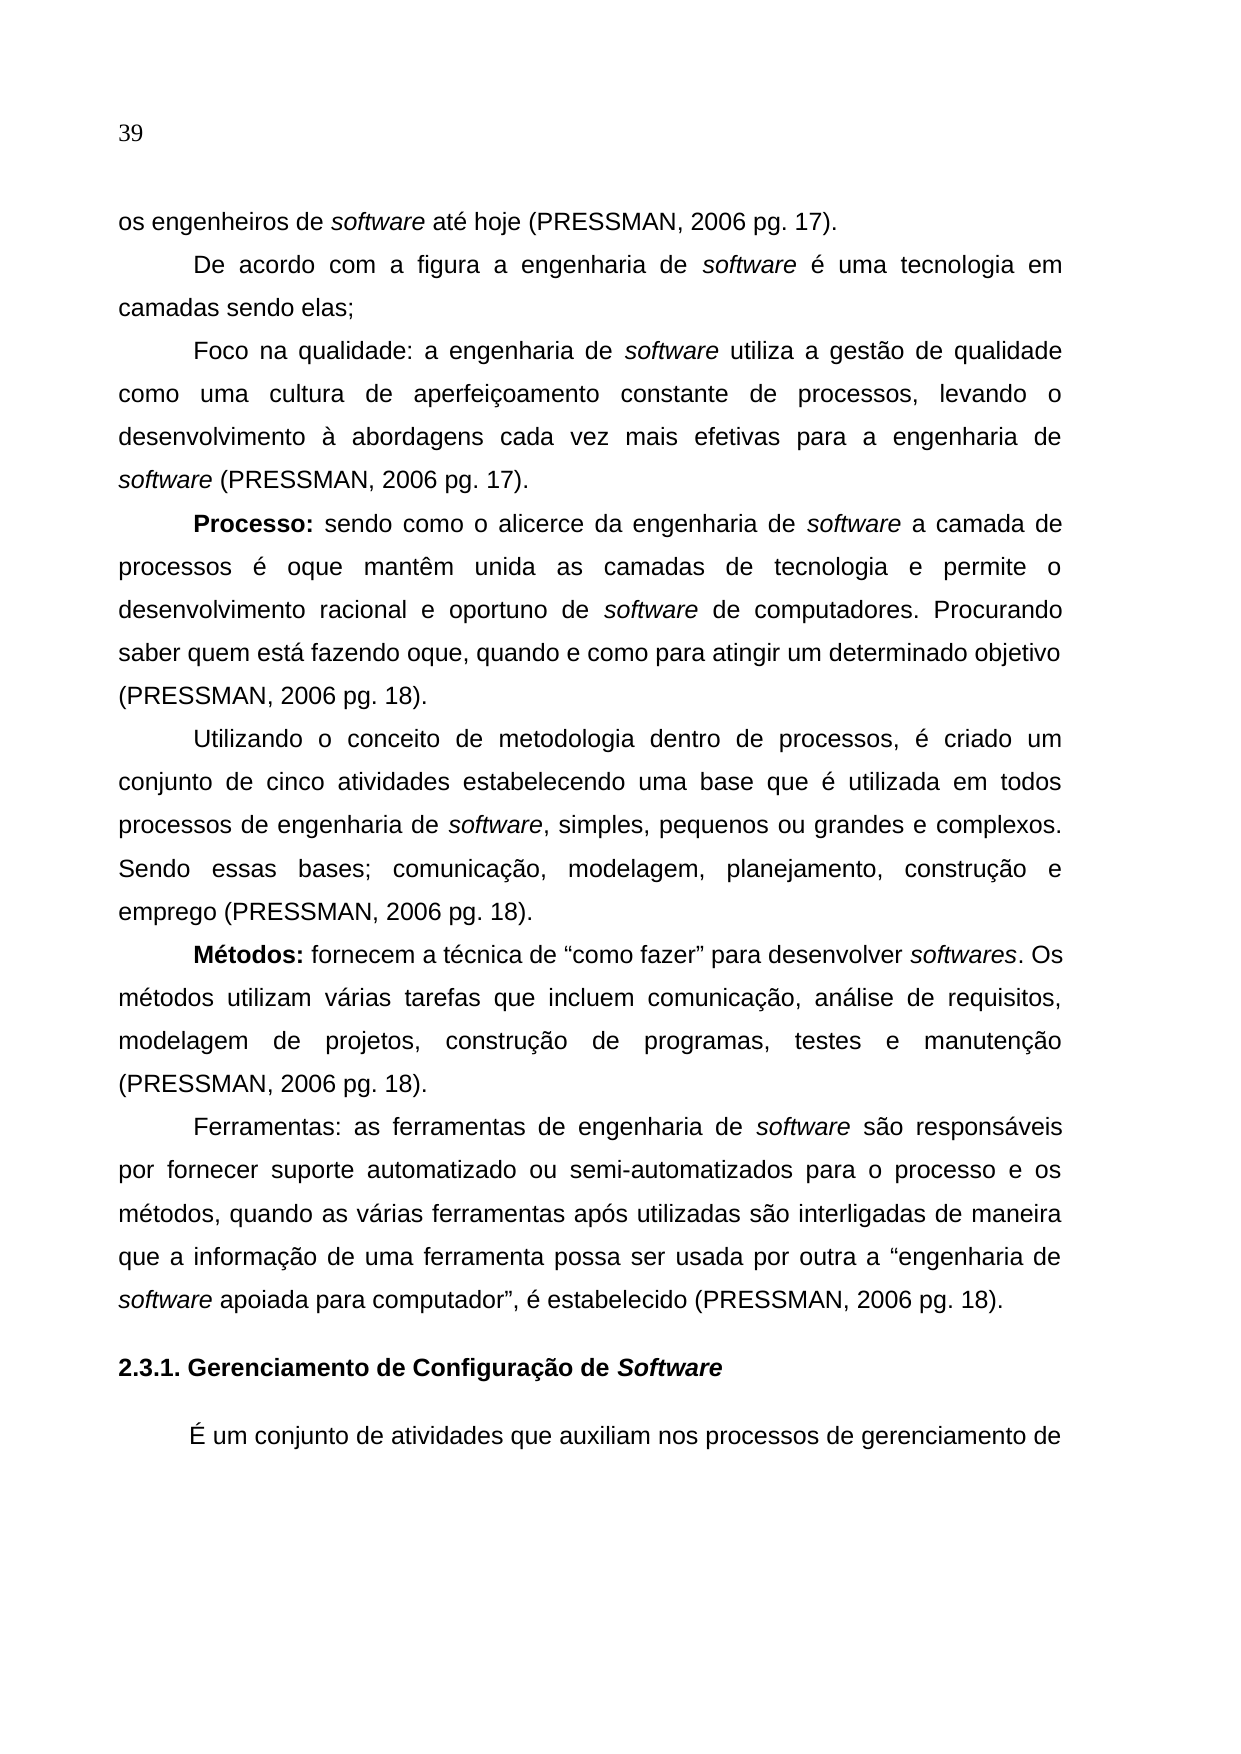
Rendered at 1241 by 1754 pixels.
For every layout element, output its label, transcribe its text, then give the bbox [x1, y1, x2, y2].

text os engenheiros de software até hoje (PRESSMAN, 2006 pg. 17). [118, 207, 1063, 235]
text É um conjunto de atividades que auxiliam nos processos de gerenciamento de [118, 1421, 1063, 1449]
text De acordo com a figura a engenharia de software é uma tecnologia em camadas sendo elas; [118, 250, 1063, 322]
text Ferramentas: as ferramentas de engenharia de software são responsáveis por fornecer suporte automatizado ou semi-automatizados para o processo e os métodos, quando as várias ferramentas após utilizadas são interligadas de maneira que a informação de uma ferramenta possa ser usada por outra a “engenharia de software apoiada para computador”, é estabelecido (PRESSMAN, 2006 pg. 18). [118, 1112, 1063, 1313]
text Utilizando o conceito de metodologia dentro de processos, é criado um conjunto de cinco atividades estabelecendo uma base que é utilizada em todos processos de engenharia de software, simples, pequenos ou grandes e complexos. Sendo essas bases; comunicação, modelagem, planejamento, construção e emprego (PRESSMAN, 2006 pg. 18). [118, 724, 1063, 925]
text Foco na qualidade: a engenharia de software utiliza a gestão de qualidade como uma cultura de aperfeiçoamento constante de processos, levando o desenvolvimento à abordagens cada vez mais efetivas para a engenharia de software (PRESSMAN, 2006 pg. 17). [118, 336, 1063, 494]
subtitle 2.3.1. Gerenciamento de Configuração de Software [118, 1353, 1063, 1381]
text Processo: sendo como o alicerce da engenharia de software a camada de processos é oque mantêm unida as camadas de tecnologia e permite o desenvolvimento racional e oportuno de software de computadores. Procurando saber quem está fazendo oque, quando e como para atingir um determinado objetivo (PRESSMAN, 2006 pg. 18). [118, 508, 1063, 710]
text Métodos: fornecem a técnica de “como fazer” para desenvolver softwares. Os métodos utilizam várias tarefas que incluem comunicação, análise de requisitos, modelagem de projetos, construção de programas, testes e manutenção (PRESSMAN, 2006 pg. 18). [118, 940, 1063, 1098]
